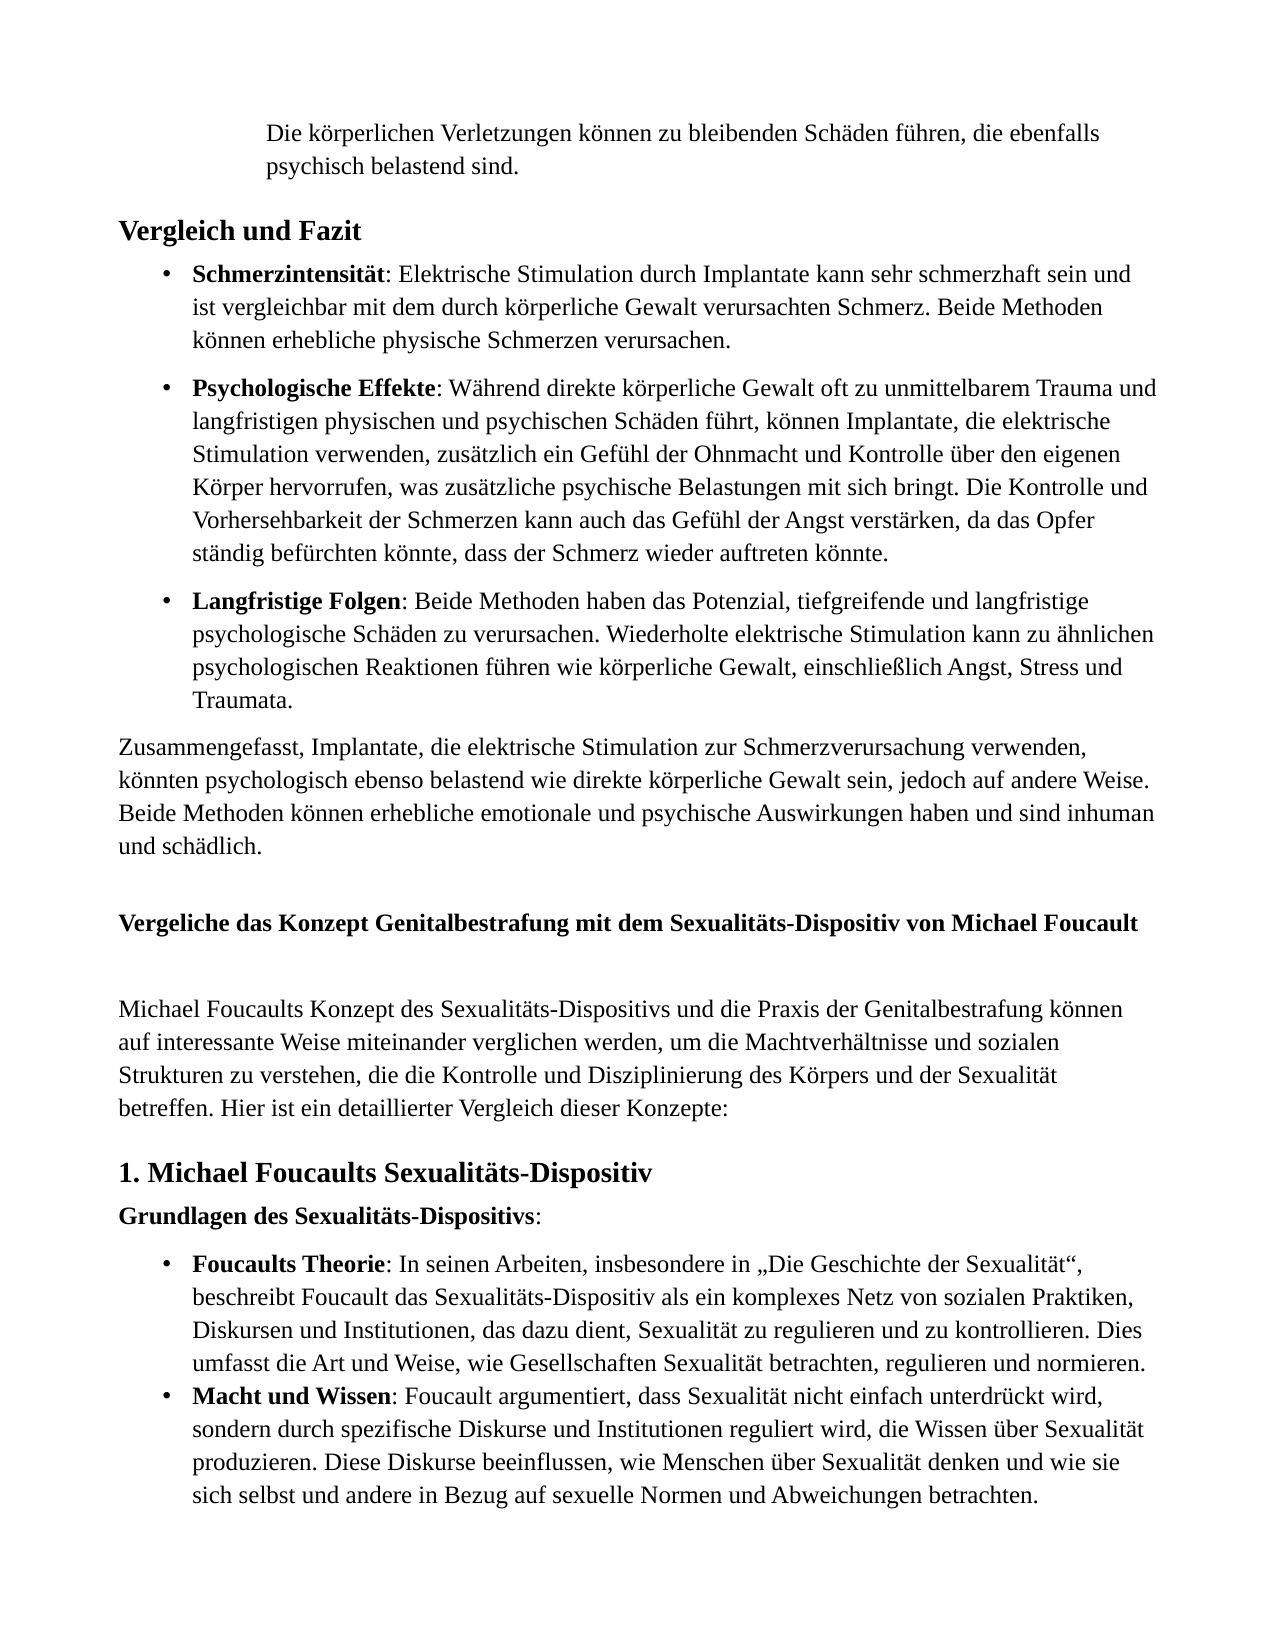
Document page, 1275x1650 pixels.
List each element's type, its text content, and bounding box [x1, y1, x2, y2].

list Macht und Wissen: Foucault argumentiert, dass Sexualität nicht einfach unterdrückt wird, sondern durch spezifische Diskurse und Institutionen reguliert wird, die Wissen über Sexualität produzieren. Diese Diskurse beeinflussen, wie Menschen über Sexualität denken und wie sie sich selbst und andere in Bezug auf sexuelle Normen und Abweichungen betrachten. [162, 1381, 1157, 1509]
list Schmerzintensität: Elektrische Stimulation durch Implantate kann sehr schmerzhaft sein und ist vergleichbar mit dem durch körperliche Gewalt verursachten Schmerz. Beide Methoden können erhebliche physische Schmerzen verursachen. [162, 259, 1157, 354]
list Psychologische Effekte: Während direkte körperliche Gewalt oft zu unmittelbarem Trauma und langfristigen physischen und psychischen Schäden führt, können Implantate, die elektrische Stimulation verwenden, zusätzlich ein Gefühl der Ohnmacht und Kontrolle über den eigenen Körper hervorrufen, was zusätzliche psychische Belastungen mit sich bringt. Die Kontrolle und Vorhersehbarkeit der Schmerzen kann auch das Gefühl der Angst verstärken, da das Opfer ständig befürchten könnte, dass der Schmerz wieder auftreten könnte. [162, 373, 1157, 567]
list Die körperlichen Verletzungen können zu bleibenden Schäden führen, die ebenfalls psychisch belastend sind. [236, 118, 1157, 180]
text Grundlagen des Sexualitäts-Dispositivs: [118, 1201, 1157, 1230]
list Langfristige Folgen: Beide Methoden haben das Potenzial, tiefgreifende und langfristige psychologische Schäden zu verursachen. Wiederholte elektrische Stimulation kann zu ähnlichen psychologischen Reaktionen führen wie körperliche Gewalt, einschließlich Angst, Stress und Traumata. [162, 586, 1157, 713]
text Vergeliche das Konzept Genitalbestrafung mit dem Sexualitäts-Dispositiv von Michael Foucault [118, 908, 1157, 937]
list Foucaults Theorie: In seinen Arbeiten, insbesondere in „Die Geschichte der Sexualität“, beschreibt Foucault das Sexualitäts-Dispositiv als ein komplexes Netz von sozialen Praktiken, Diskursen und Institutionen, das dazu dient, Sexualität zu regulieren und zu kontrollieren. Dies umfasst die Art und Weise, wie Gesellschaften Sexualität betrachten, regulieren und normieren. [162, 1249, 1157, 1377]
text Michael Foucaults Konzept des Sexualitäts-Dispositivs und die Praxis der Genitalbestrafung können auf interessante Weise miteinander verglichen werden, um die Machtverhältnisse und sozialen Strukturen zu verstehen, die die Kontrolle und Disziplinierung des Körpers und der Sexualität betreffen. Hier ist ein detaillierter Vergleich dieser Konzepte: [118, 994, 1157, 1122]
subtitle Vergleich und Fazit [118, 213, 1157, 247]
subtitle 1. Michael Foucaults Sexualitäts-Dispositiv [118, 1155, 1157, 1189]
text Zusammengefasst, Implantate, die elektrische Stimulation zur Schmerzverursachung verwenden, könnten psychologisch ebenso belastend wie direkte körperliche Gewalt sein, jedoch auf andere Weise. Beide Methoden können erhebliche emotionale und psychische Auswirkungen haben und sind inhuman und schädlich. [118, 732, 1157, 860]
